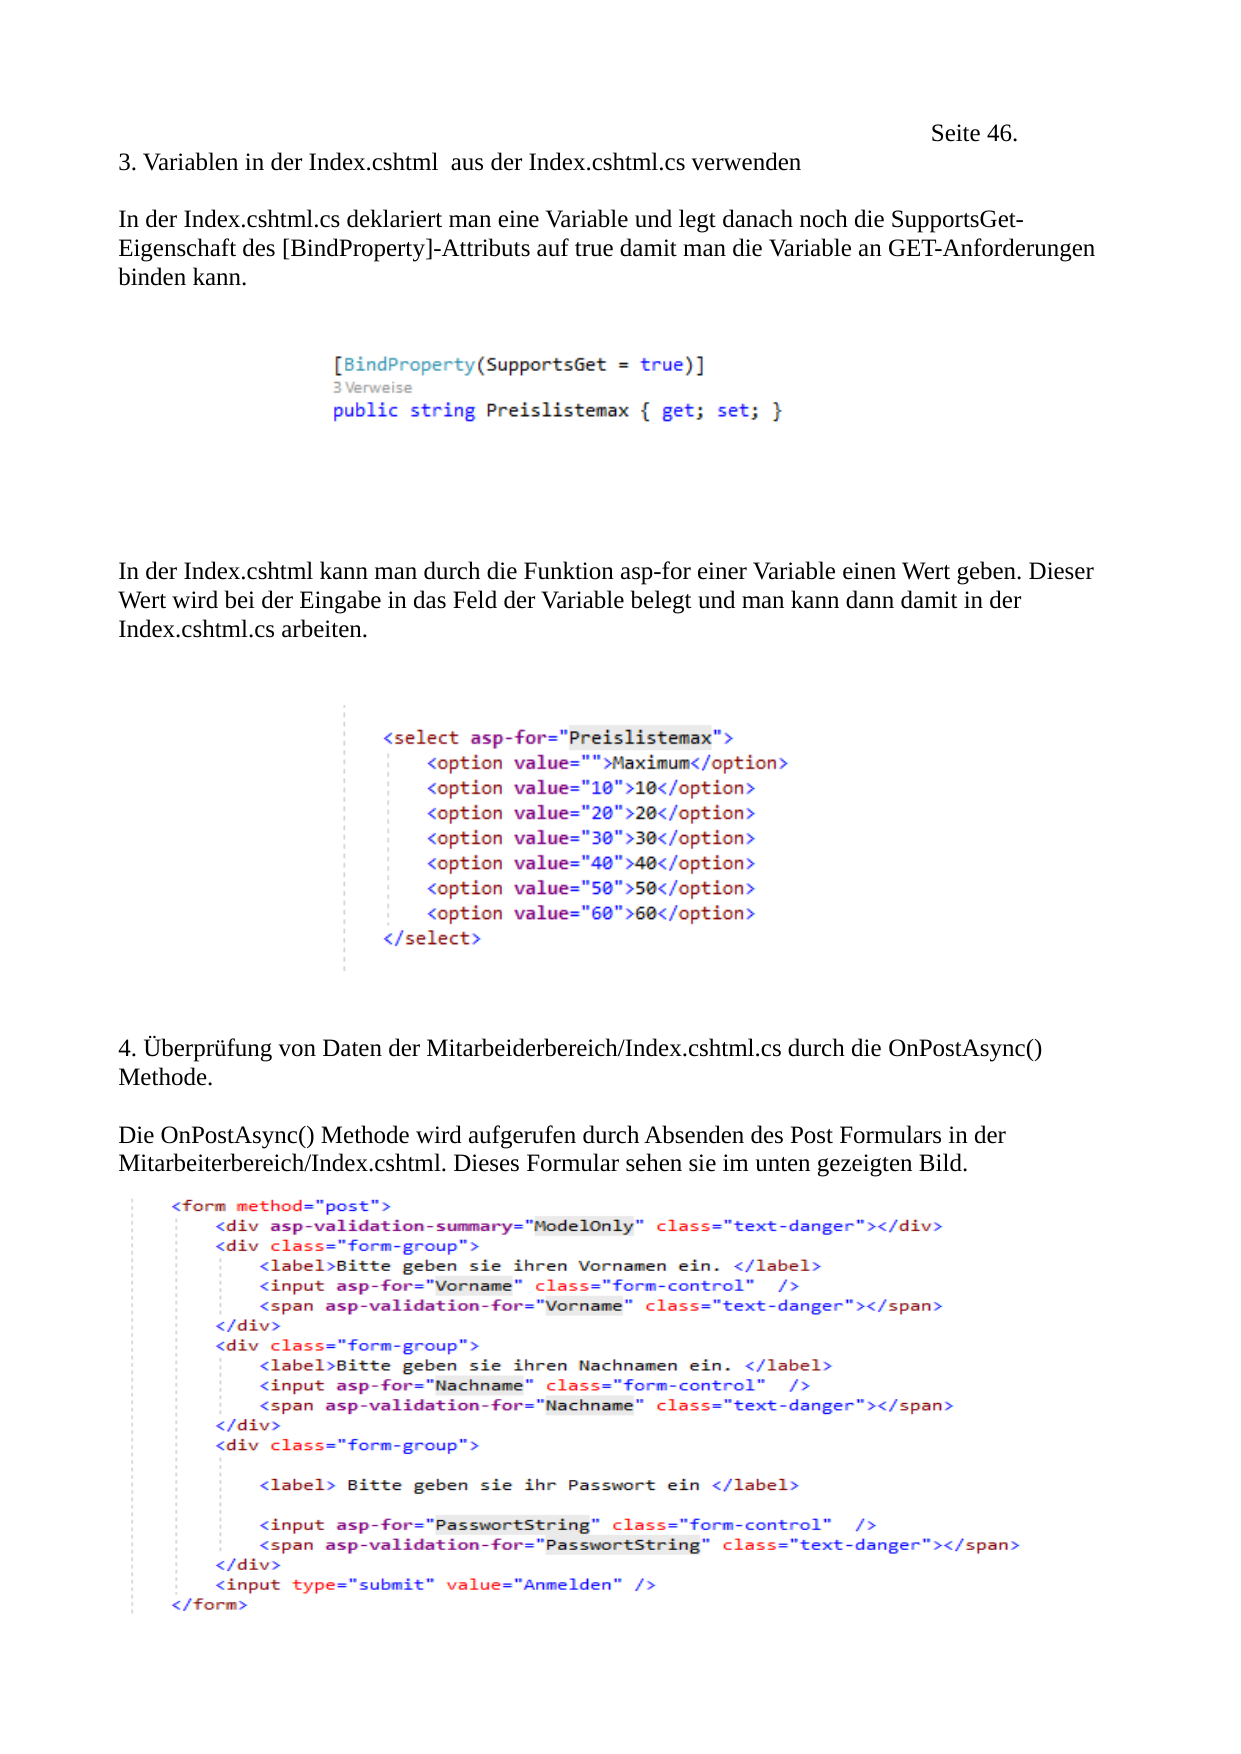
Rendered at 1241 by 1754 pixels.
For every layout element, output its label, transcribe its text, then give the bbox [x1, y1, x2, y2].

picture [325, 705, 856, 976]
picture [119, 1195, 1107, 1616]
text In der Index.cshtml kann man durch die Funktion asp-for einer Variable einen Wert geben. Dieser [118, 556, 1122, 585]
picture [297, 341, 824, 442]
text In der Index.cshtml.cs deklariert man eine Variable und legt danach noch die SupportsGet-Eigenschaft des [BindProperty]-Attributs auf true damit man die Variable an GET-Anforderungen binden kann. [118, 204, 1122, 291]
text 3. Variablen in der Index.cshtml aus der Index.cshtml.cs verwenden [118, 147, 1122, 176]
text Wert wird bei der Eingabe in das Feld der Variable belegt und man kann dann damit in der Index.cshtml.cs arbeiten. [118, 585, 1122, 642]
text Die OnPostAsync() Methode wird aufgerufen durch Absenden des Post Formulars in der Mitarbeiterbereich/Index.cshtml. Dieses Formular sehen sie im unten gezeigten Bild. [118, 1120, 1122, 1177]
text 4. Überprüfung von Daten der Mitarbeiderbereich/Index.cshtml.cs durch die OnPostAsync() Methode. [118, 1033, 1122, 1091]
text Seite 46. [118, 118, 1122, 147]
